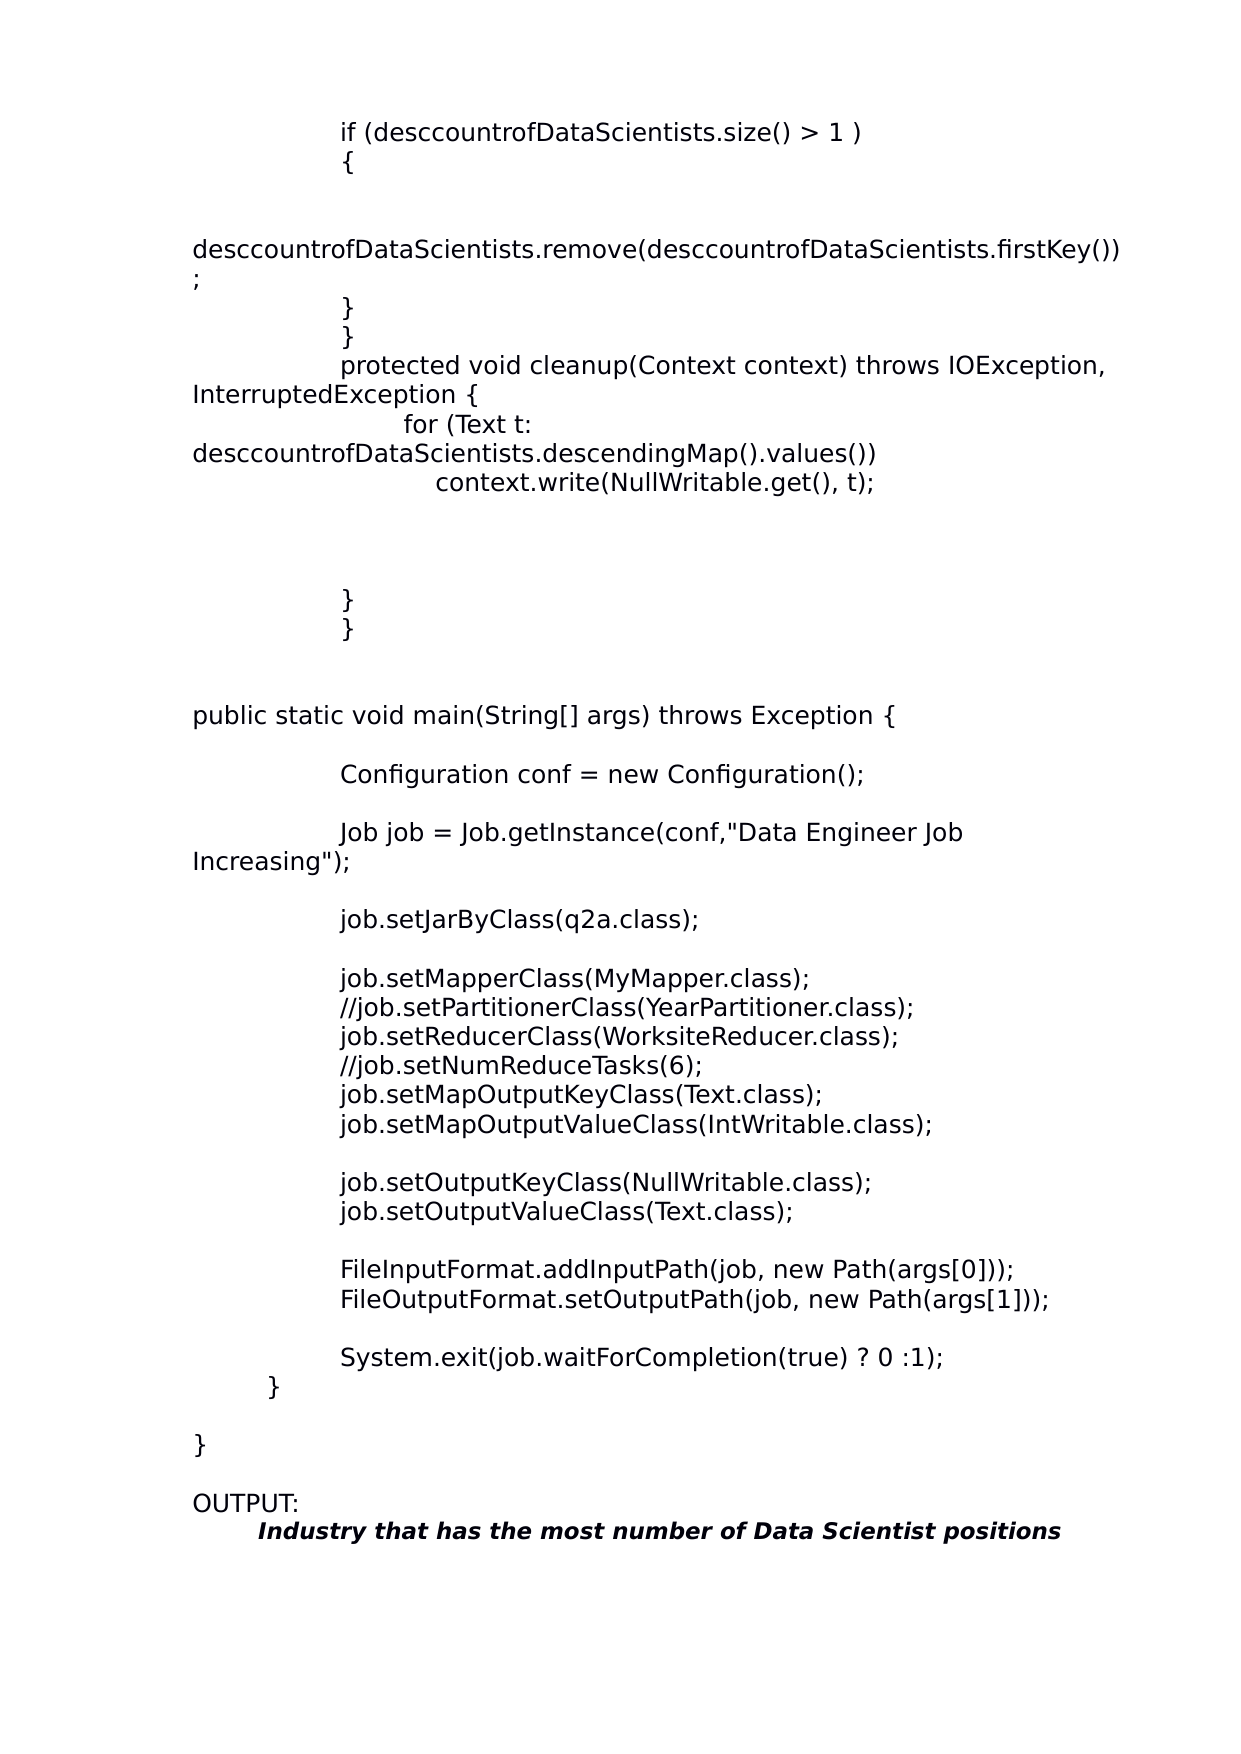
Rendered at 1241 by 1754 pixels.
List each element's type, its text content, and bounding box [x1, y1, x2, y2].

text protected void cleanup(Context context) throws IOException, InterruptedException { [192, 351, 1122, 410]
text } [192, 585, 1122, 614]
text Job job = Job.getInstance(conf,"Data Engineer Job Increasing"); [192, 818, 1122, 876]
text job.setOutputKeyClass(NullWritable.class); [192, 1168, 1122, 1197]
text OUTPUT: [192, 1489, 1122, 1518]
text { [192, 147, 1122, 176]
text //job.setNumReduceTasks(6); [192, 1051, 1122, 1081]
text Industry that has the most number of Data Scientist positions [192, 1518, 1122, 1545]
text System.exit(job.waitForCompletion(true) ? 0 :1); [192, 1343, 1122, 1372]
text FileOutputFormat.setOutputPath(job, new Path(args[1])); [192, 1285, 1122, 1314]
text } [192, 322, 1122, 351]
text job.setMapOutputValueClass(IntWritable.class); [192, 1110, 1122, 1139]
text job.setOutputValueClass(Text.class); [192, 1197, 1122, 1226]
text if (desccountrofDataScientists.size() > 1 ) [192, 118, 1122, 147]
text for (Text t: desccountrofDataScientists.descendingMap().values()) [192, 410, 1122, 468]
text } [192, 1431, 1122, 1460]
text public static void main(String[] args) throws Exception { [192, 701, 1122, 731]
text } [192, 614, 1122, 643]
text job.setJarByClass(q2a.class); [192, 906, 1122, 935]
text } [192, 1372, 1122, 1401]
text job.setMapOutputKeyClass(Text.class); [192, 1081, 1122, 1110]
text //job.setPartitionerClass(YearPartitioner.class); [192, 993, 1122, 1022]
text } [192, 293, 1122, 322]
text job.setMapperClass(MyMapper.class); [192, 964, 1122, 993]
text FileInputFormat.addInputPath(job, new Path(args[0])); [192, 1256, 1122, 1285]
text job.setReducerClass(WorksiteReducer.class); [192, 1022, 1122, 1051]
text Configuration conf = new Configuration(); [192, 760, 1122, 789]
text context.write(NullWritable.get(), t); [192, 468, 1122, 497]
text desccountrofDataScientists.remove(desccountrofDataScientists.firstKey()); [192, 176, 1122, 293]
